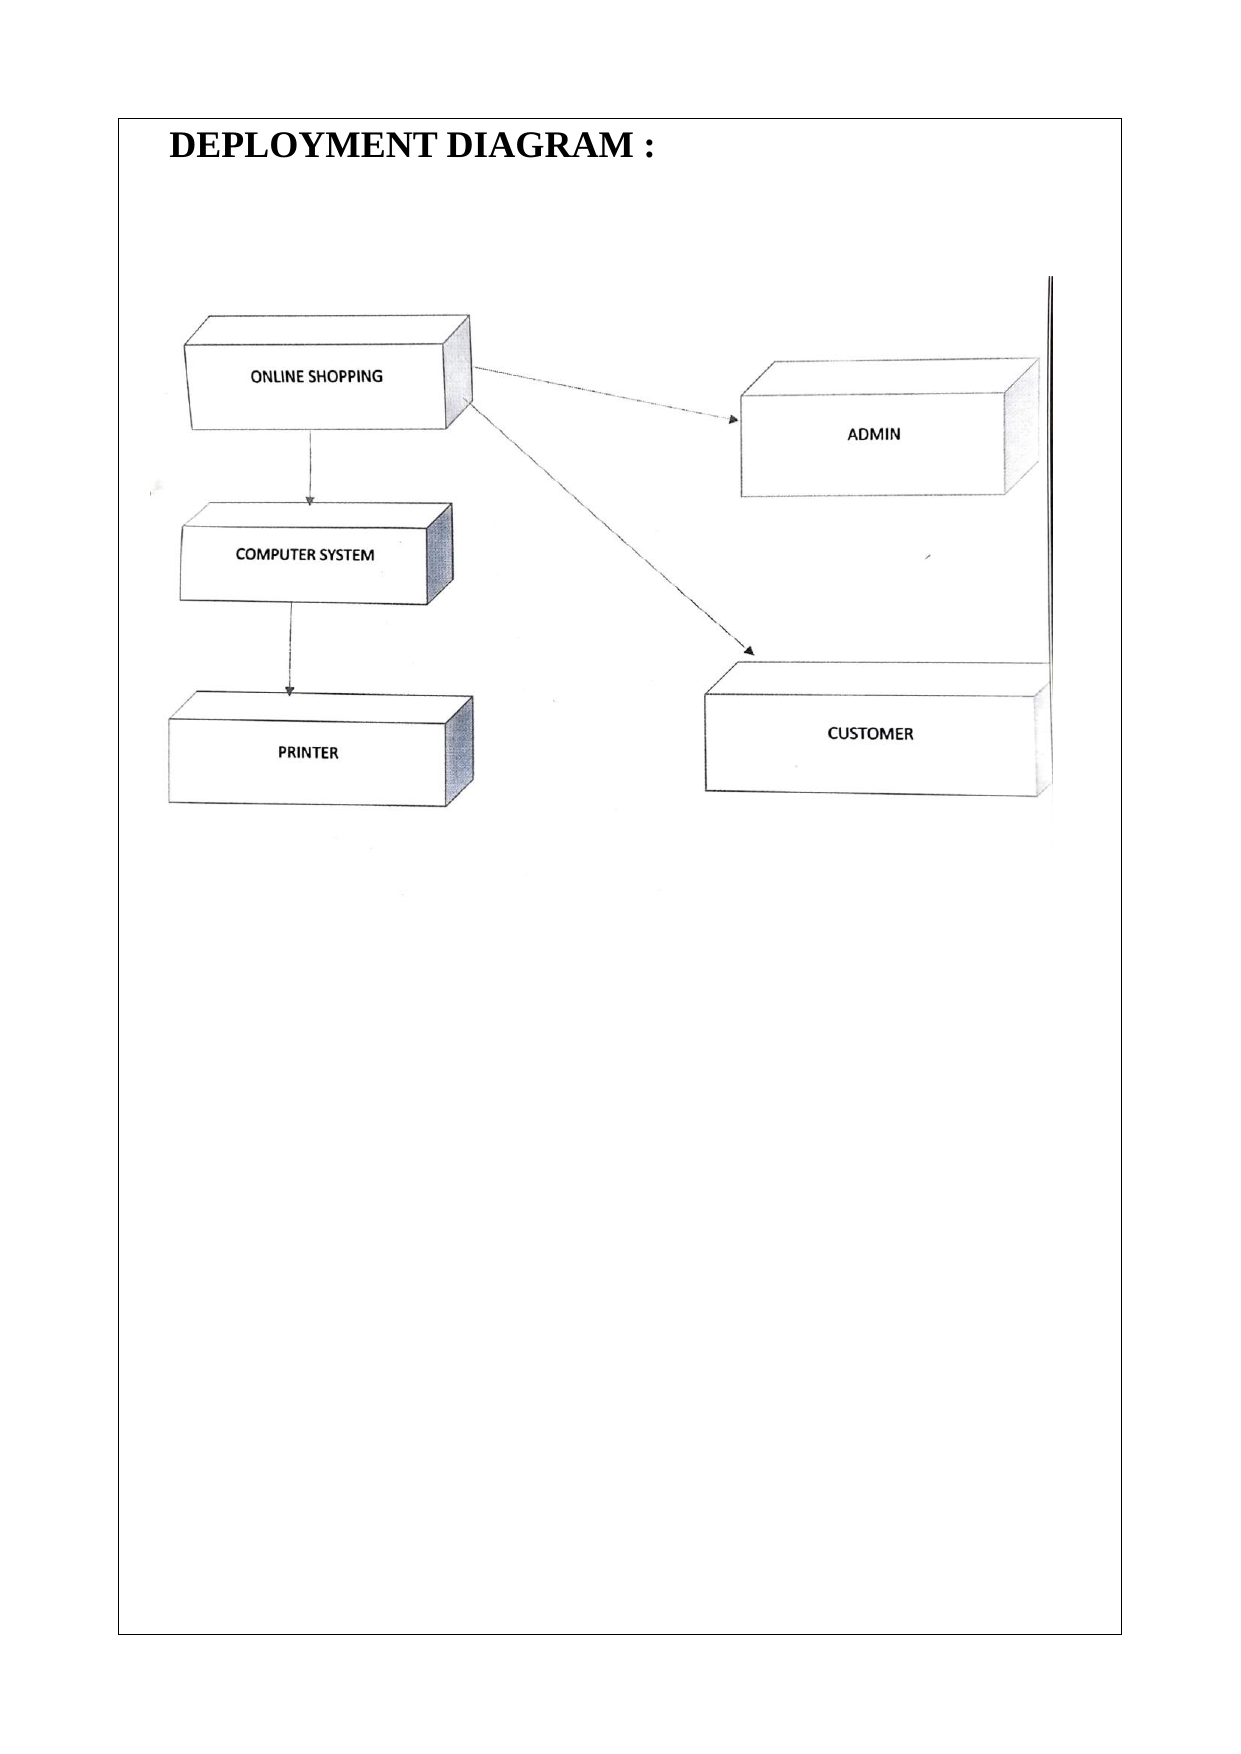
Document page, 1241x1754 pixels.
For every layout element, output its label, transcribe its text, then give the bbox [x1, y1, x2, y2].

text DEPLOYMENT DIAGRAM : [122, 122, 1118, 165]
picture [150, 276, 1053, 901]
